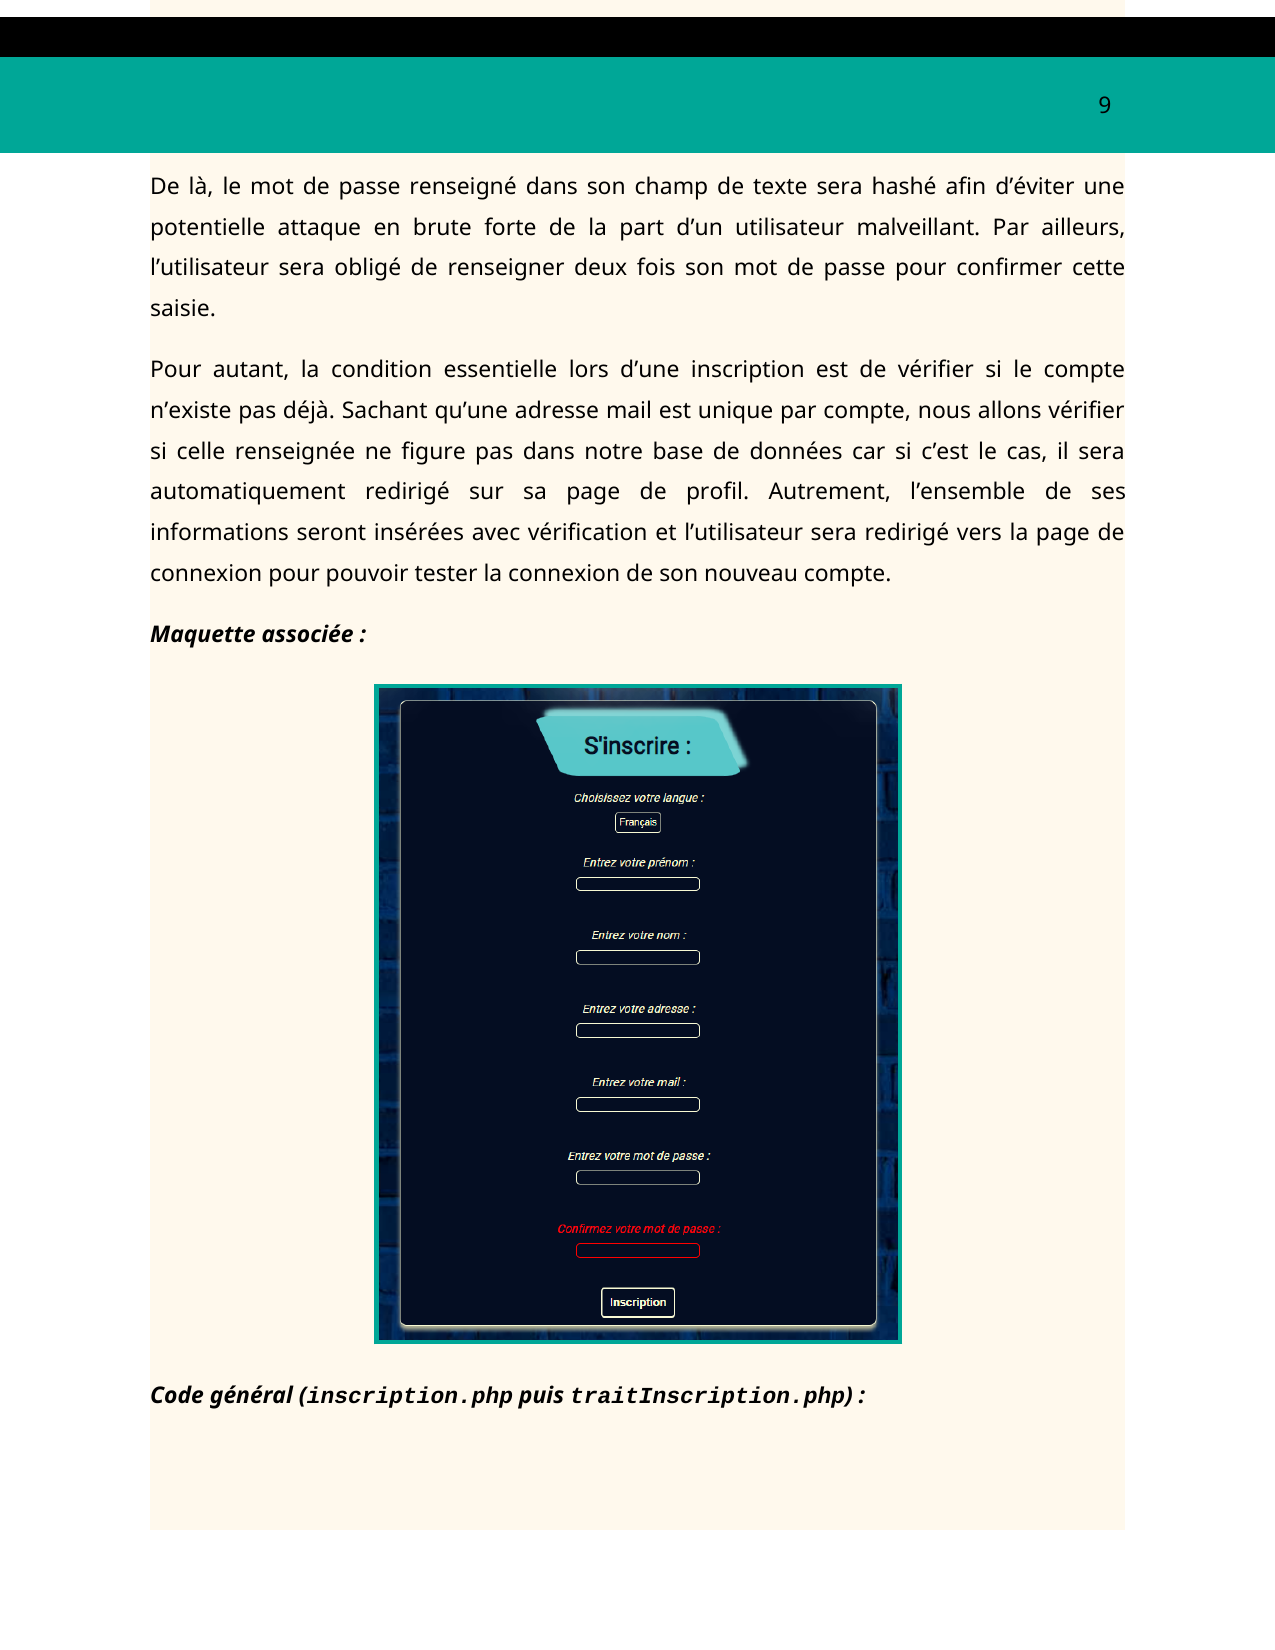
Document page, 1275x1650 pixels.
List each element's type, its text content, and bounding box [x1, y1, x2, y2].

text De là, le mot de passe renseigné dans son champ de texte sera hashé afin d’éviter une potentielle attaque en brute forte de la part d’un utilisateur malveillant. Par ailleurs, l’utilisateur sera obligé de renseigner deux fois son mot de passe pour confirmer cette saisie. [150, 170, 1127, 323]
text Maquette associée : [150, 618, 1127, 649]
picture [379, 688, 898, 1340]
text Pour autant, la condition essentielle lors d’une inscription est de vérifier si le compte n’existe pas déjà. Sachant qu’une adresse mail est unique par compte, nous allons vérifier si celle renseignée ne figure pas dans notre base de données car si c’est le cas, il sera automatiquement redirigé sur sa page de profil. Autrement, l’ensemble de ses informations seront insérées avec vérification et l’utilisateur sera redirigé vers la page de connexion pour pouvoir tester la connexion de son nouveau compte. [150, 353, 1127, 588]
text Code général (inscription.php puis traitInscription.php) : [150, 1379, 1127, 1410]
